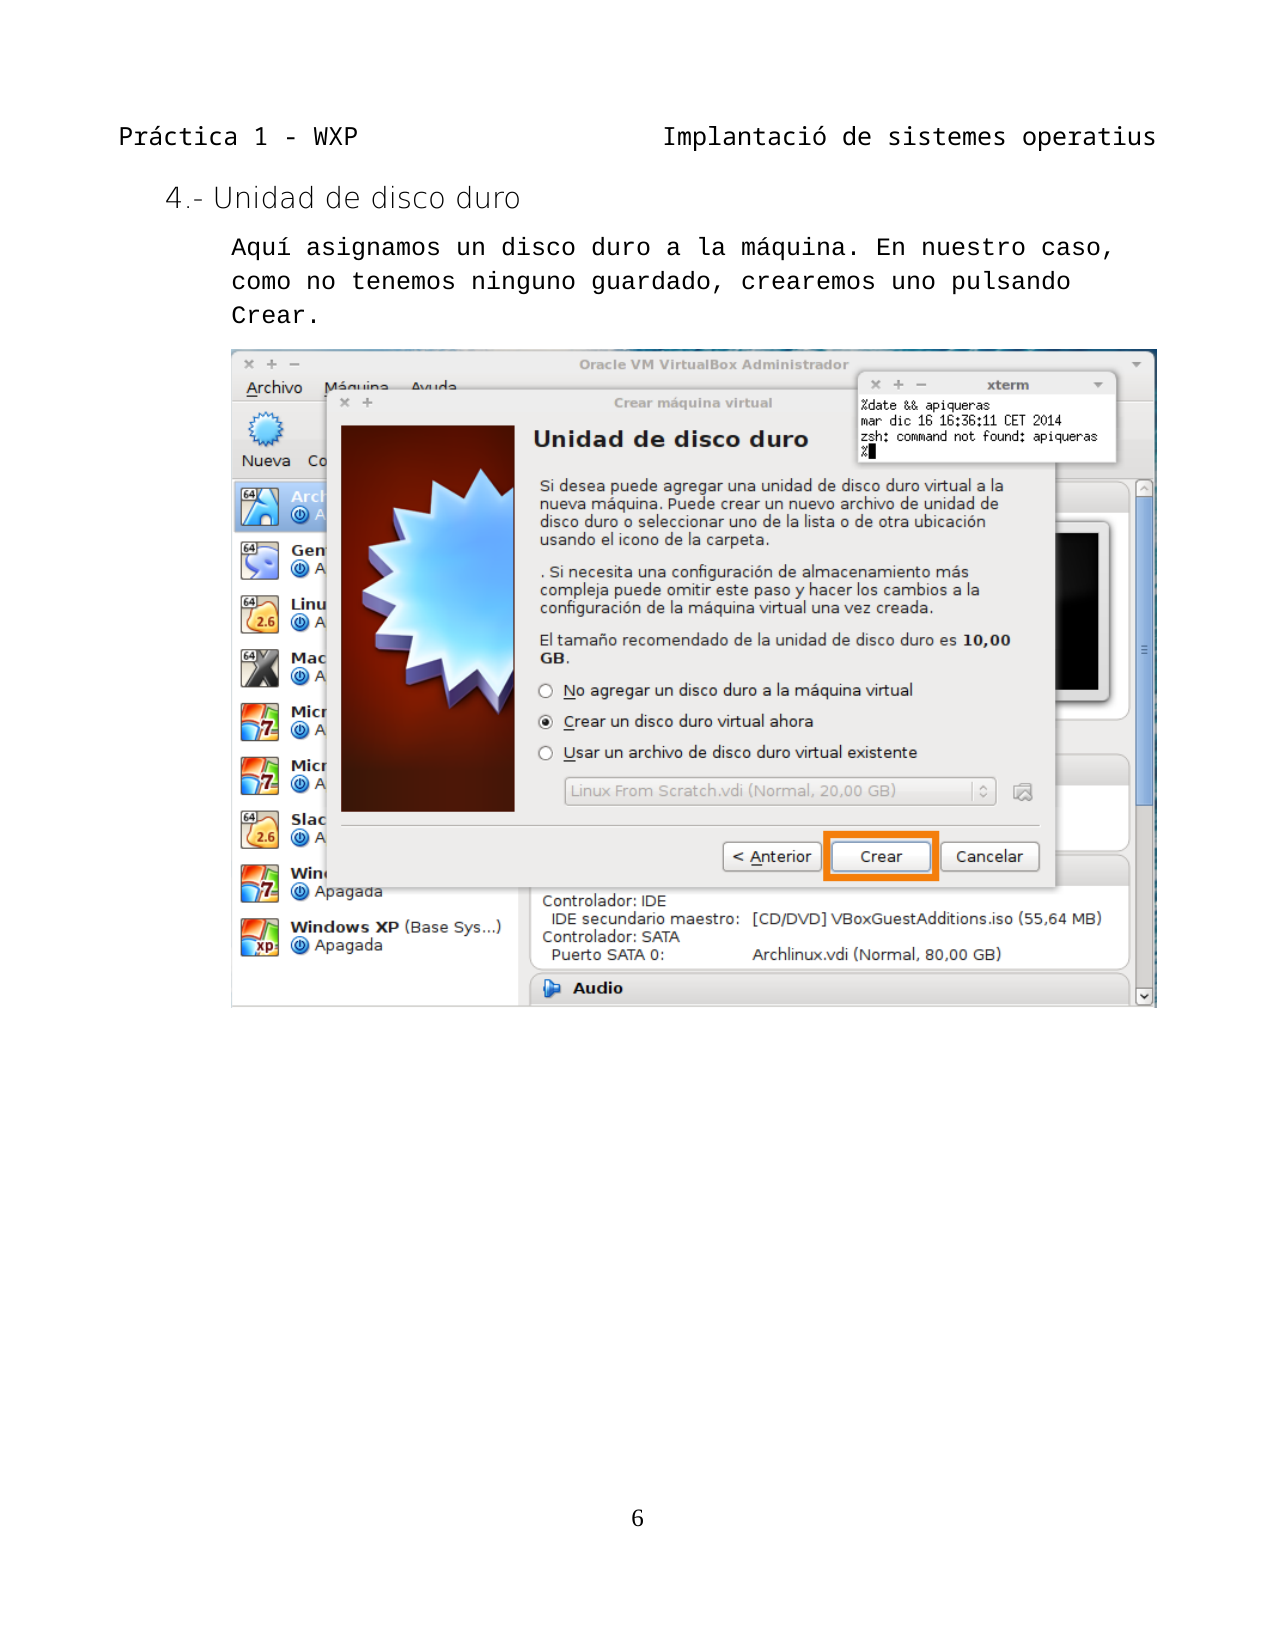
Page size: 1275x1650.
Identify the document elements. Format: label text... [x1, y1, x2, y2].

picture [231, 349, 1157, 1008]
list Unidad de disco duro [156, 182, 1157, 216]
text Aquí asignamos un disco duro a la máquina. En nuestro caso, como no tenemos ninguno guardado, crearemos uno pulsando Crear. [231, 235, 1157, 331]
